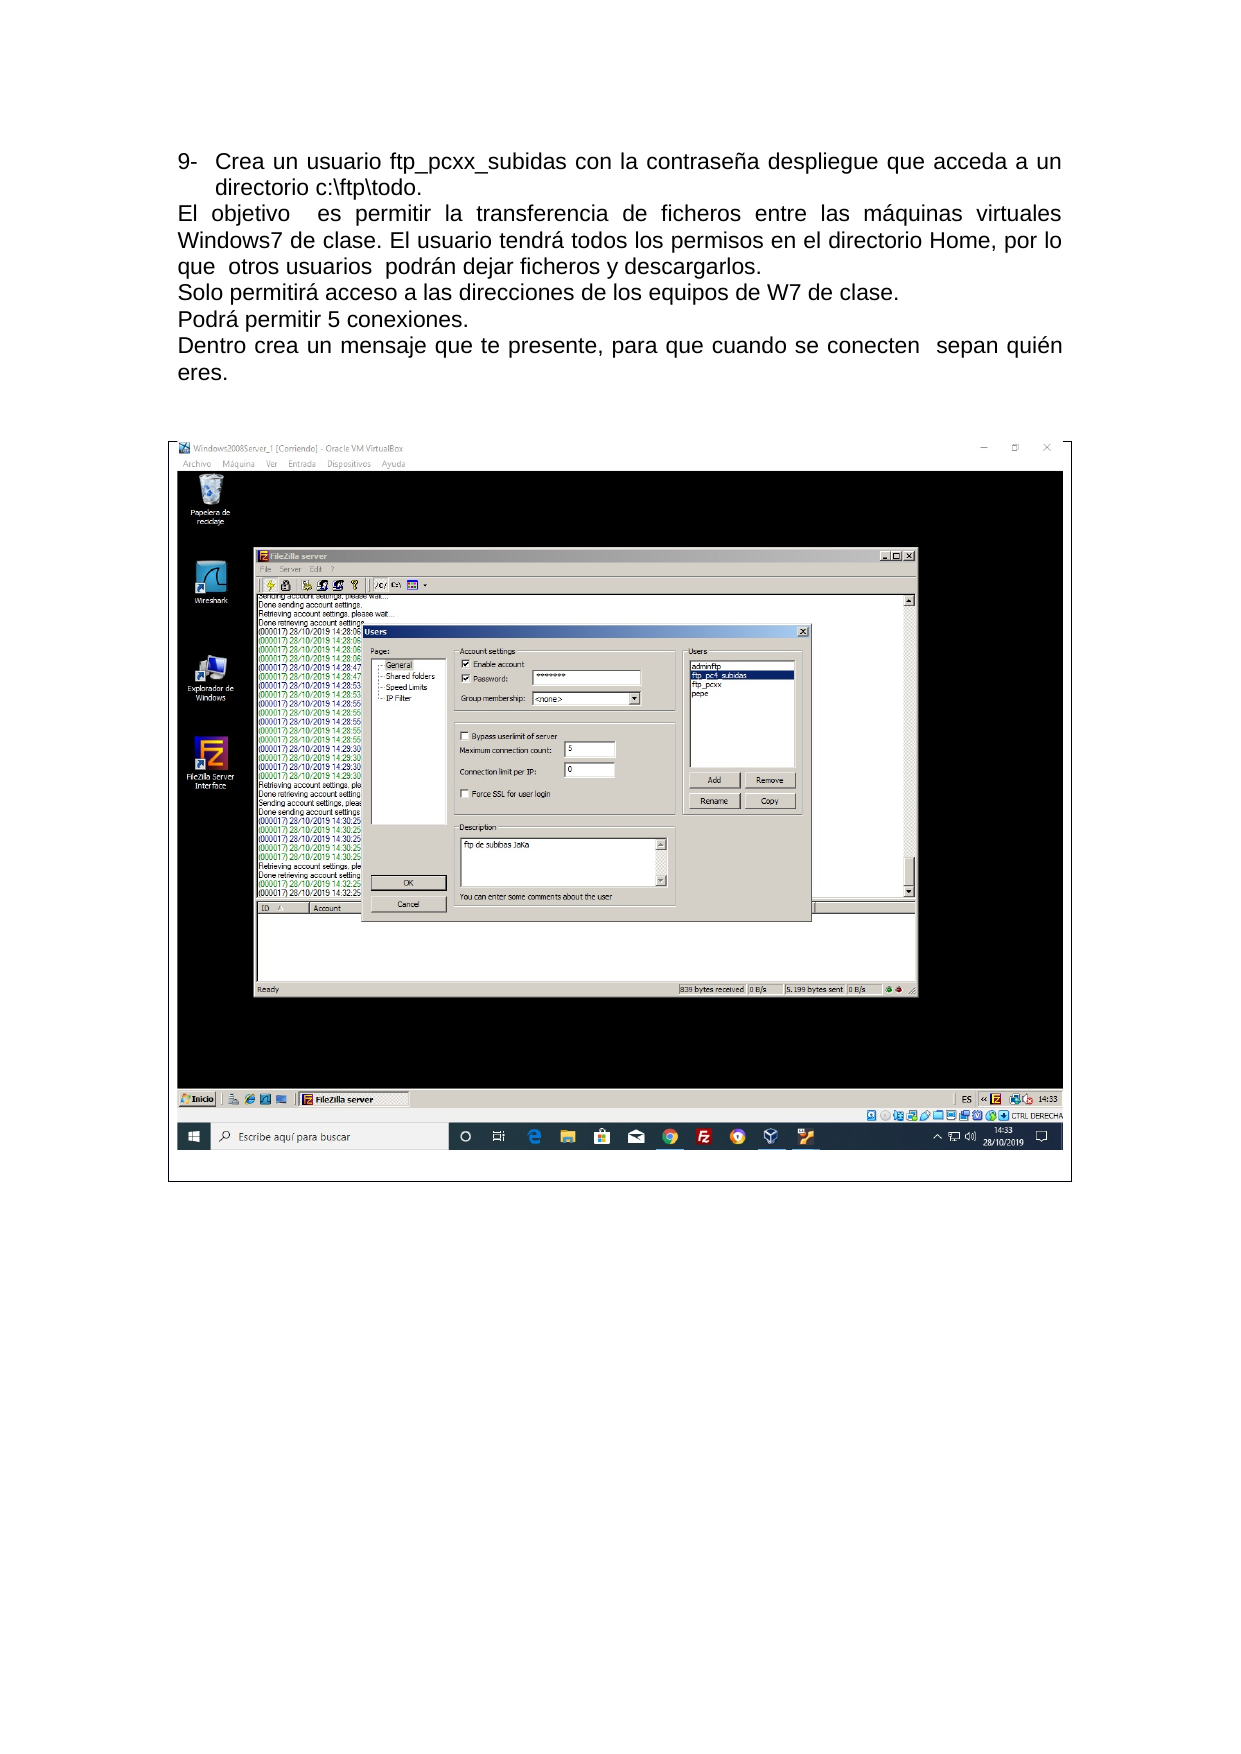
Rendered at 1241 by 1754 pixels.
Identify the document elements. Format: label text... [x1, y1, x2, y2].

text Dentro crea un mensaje que te presente, para que cuando se conecten sepan quién eres. [177, 332, 1063, 385]
text Solo permitirá acceso a las direcciones de los equipos de W7 de clase. [177, 279, 1063, 306]
list Crea un usuario ftp_pcxx_subidas con la contraseña despliegue que acceda a un directorio c:\ftp\todo. [177, 148, 1063, 200]
text Podrá permitir 5 conexiones. [177, 306, 1063, 332]
text El objetivo es permitir la transferencia de ficheros entre las máquinas virtuales Windows7 de clase. El usuario tendrá todos los permisos en el directorio Home, por lo que otros usuarios podrán dejar ficheros y descargarlos. [177, 200, 1063, 279]
picture [177, 440, 1063, 1150]
